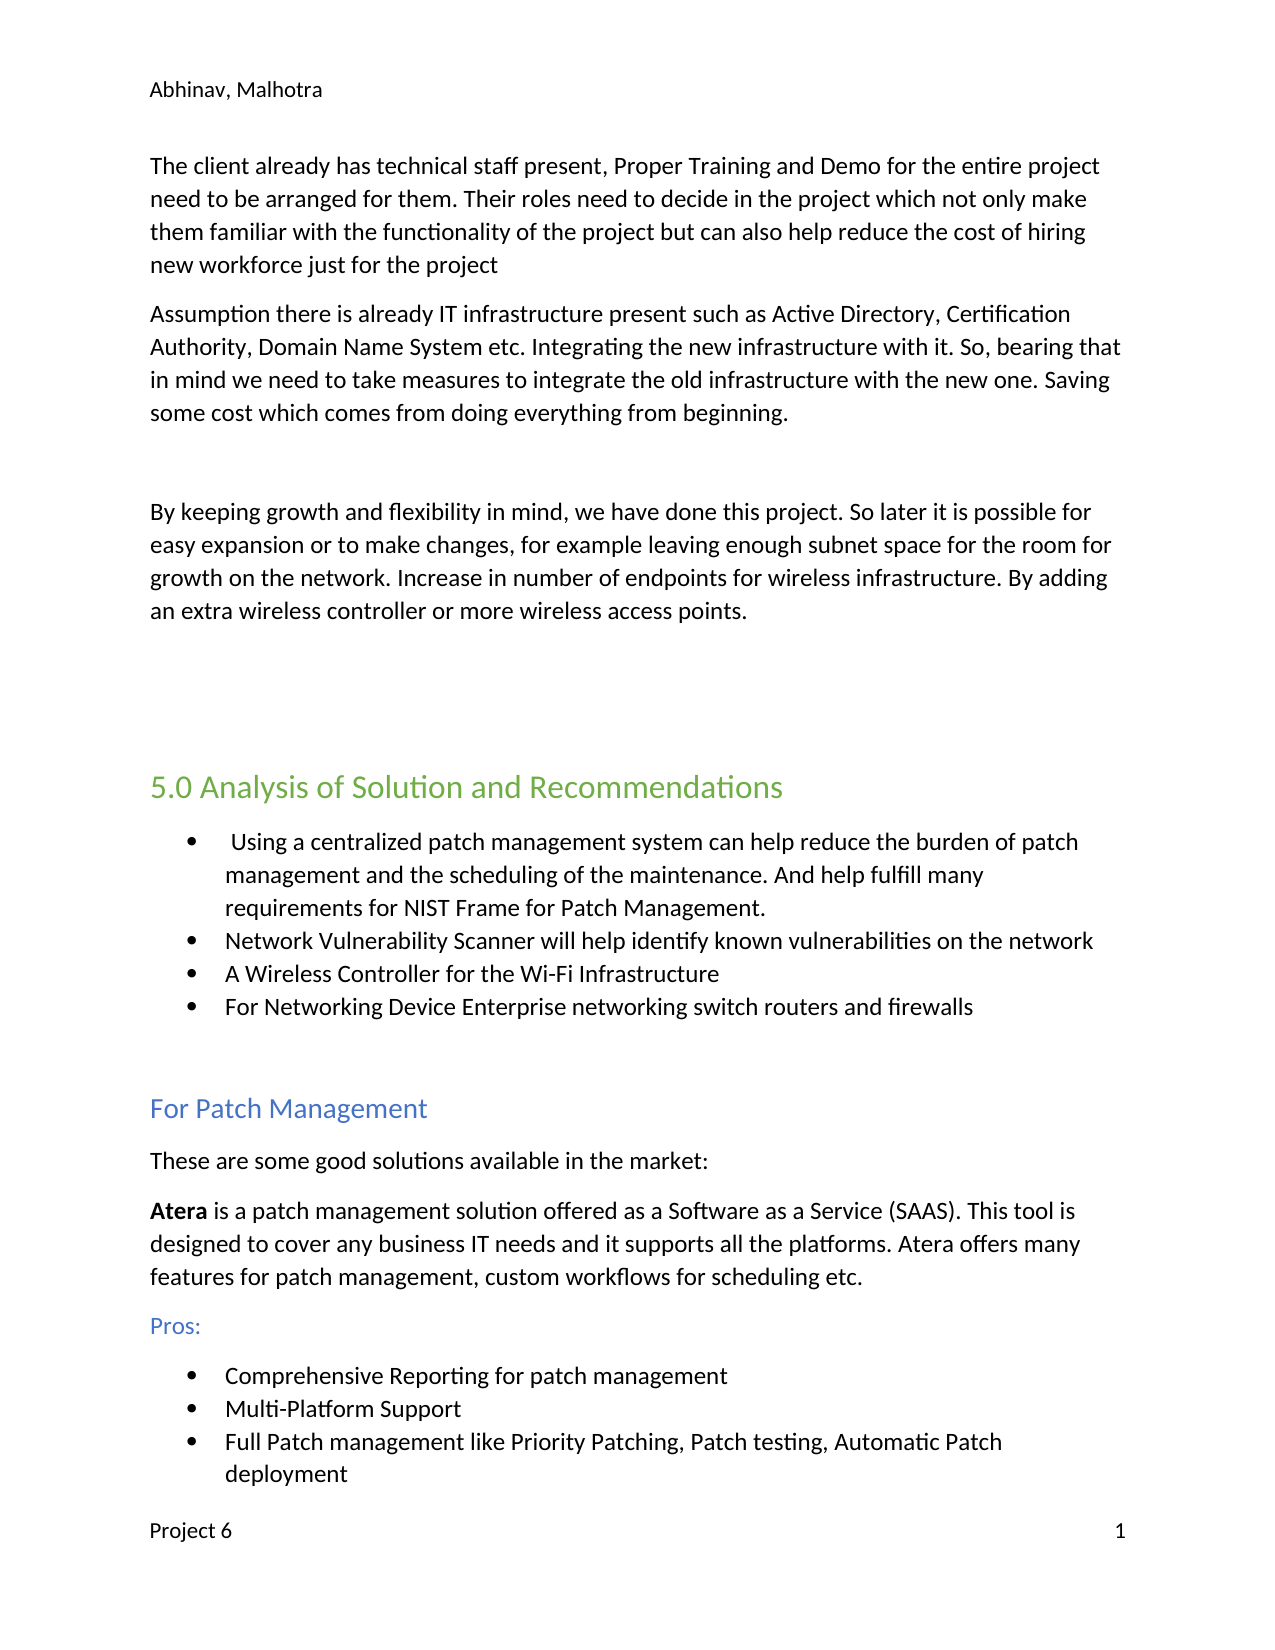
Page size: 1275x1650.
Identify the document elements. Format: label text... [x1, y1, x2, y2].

list A Wireless Controller for the Wi-Fi Infrastructure [187, 958, 1125, 989]
list Multi-Platform Support [187, 1393, 1125, 1423]
text Assumption there is already IT infrastructure present such as Active Directory, Certification Authority, Domain Name System etc. Integrating the new infrastructure with it. So, bearing that in mind we need to take measures to integrate the old infrastructure with the new one. Saving some cost which comes from doing everything from beginning. [150, 298, 1125, 428]
text Pros: [150, 1310, 1125, 1341]
text By keeping growth and flexibility in mind, we have done this project. So later it is possible for easy expansion or to make changes, for example leaving enough subnet space for the room for growth on the network. Increase in number of endpoints for wireless infrastructure. By adding an extra wireless controller or more wireless access points. [150, 496, 1125, 626]
text For Patch Management [150, 1090, 1125, 1126]
list Using a centralized patch management system can help reduce the burden of patch management and the scheduling of the maintenance. And help fulfill many requirements for NIST Frame for Patch Management. [187, 826, 1125, 923]
text Atera is a patch management solution offered as a Software as a Service (SAAS). This tool is designed to cover any business IT needs and it supports all the platforms. Atera offers many features for patch management, custom workflows for scheduling etc. [150, 1195, 1125, 1291]
text These are some good solutions available in the market: [150, 1145, 1125, 1176]
text The client already has technical staff present, Proper Training and Demo for the entire project need to be arranged for them. Their roles need to decide in the project which not only make them familiar with the functionality of the project but can also help reduce the cost of hiring new workforce just for the project [150, 150, 1125, 279]
list Full Patch management like Priority Patching, Patch testing, Automatic Patch deployment [187, 1426, 1125, 1489]
list For Networking Device Enterprise networking switch routers and firewalls [187, 991, 1125, 1022]
list Network Vulnerability Scanner will help identify known vulnerabilities on the network [187, 925, 1125, 956]
list Comprehensive Reporting for patch management [187, 1360, 1125, 1390]
text 5.0 Analysis of Solution and Recommendations [150, 766, 1125, 807]
